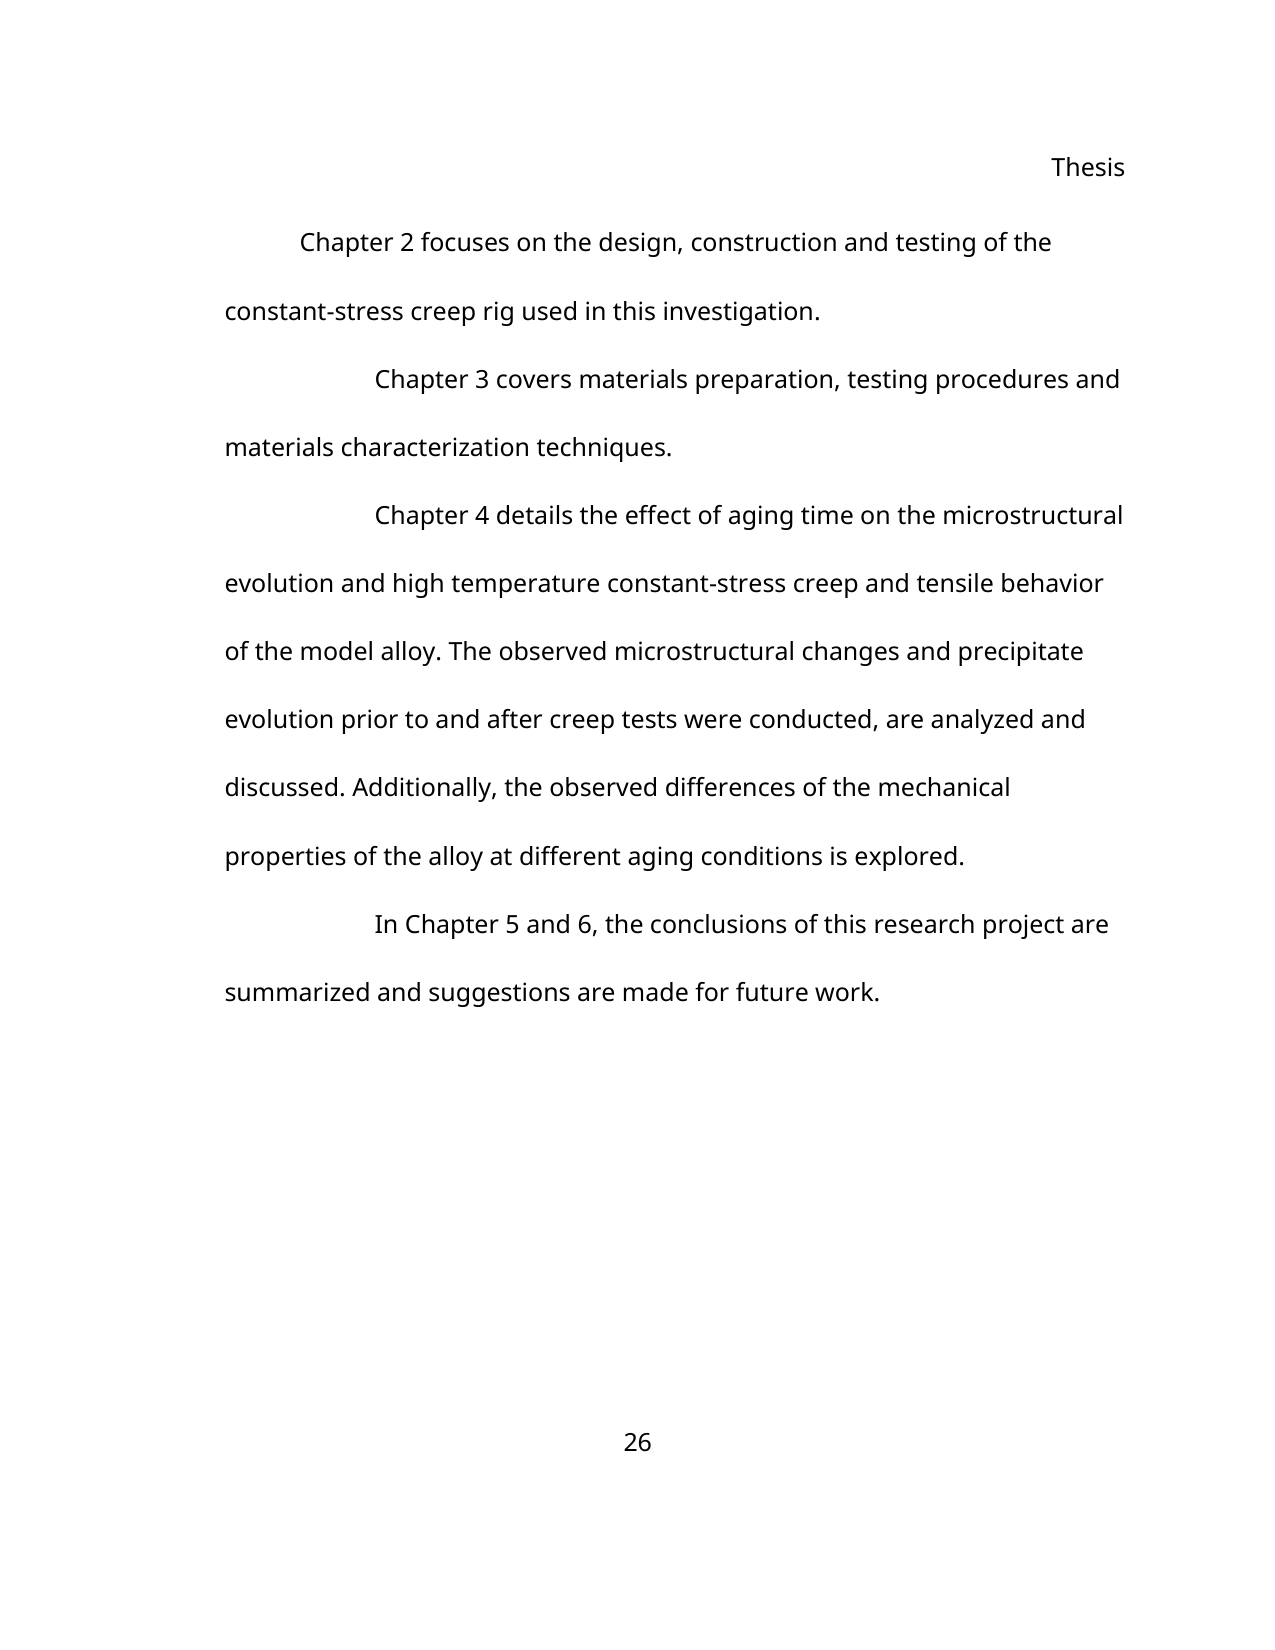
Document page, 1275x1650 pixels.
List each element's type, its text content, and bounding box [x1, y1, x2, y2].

text Chapter 3 covers materials preparation, testing procedures and materials characterization techniques. [224, 361, 1125, 463]
text Chapter 2 focuses on the design, construction and testing of the constant-stress creep rig used in this investigation. [224, 225, 1125, 327]
text In Chapter 5 and 6, the conclusions of this research project are summarized and suggestions are made for future work. [224, 906, 1125, 1008]
text Chapter 4 details the effect of aging time on the microstructural evolution and high temperature constant-stress creep and tensile behavior of the model alloy. The observed microstructural changes and precipitate evolution prior to and after creep tests were conducted, are analyzed and discussed. Additionally, the observed differences of the mechanical properties of the alloy at different aging conditions is explored. [224, 497, 1125, 872]
